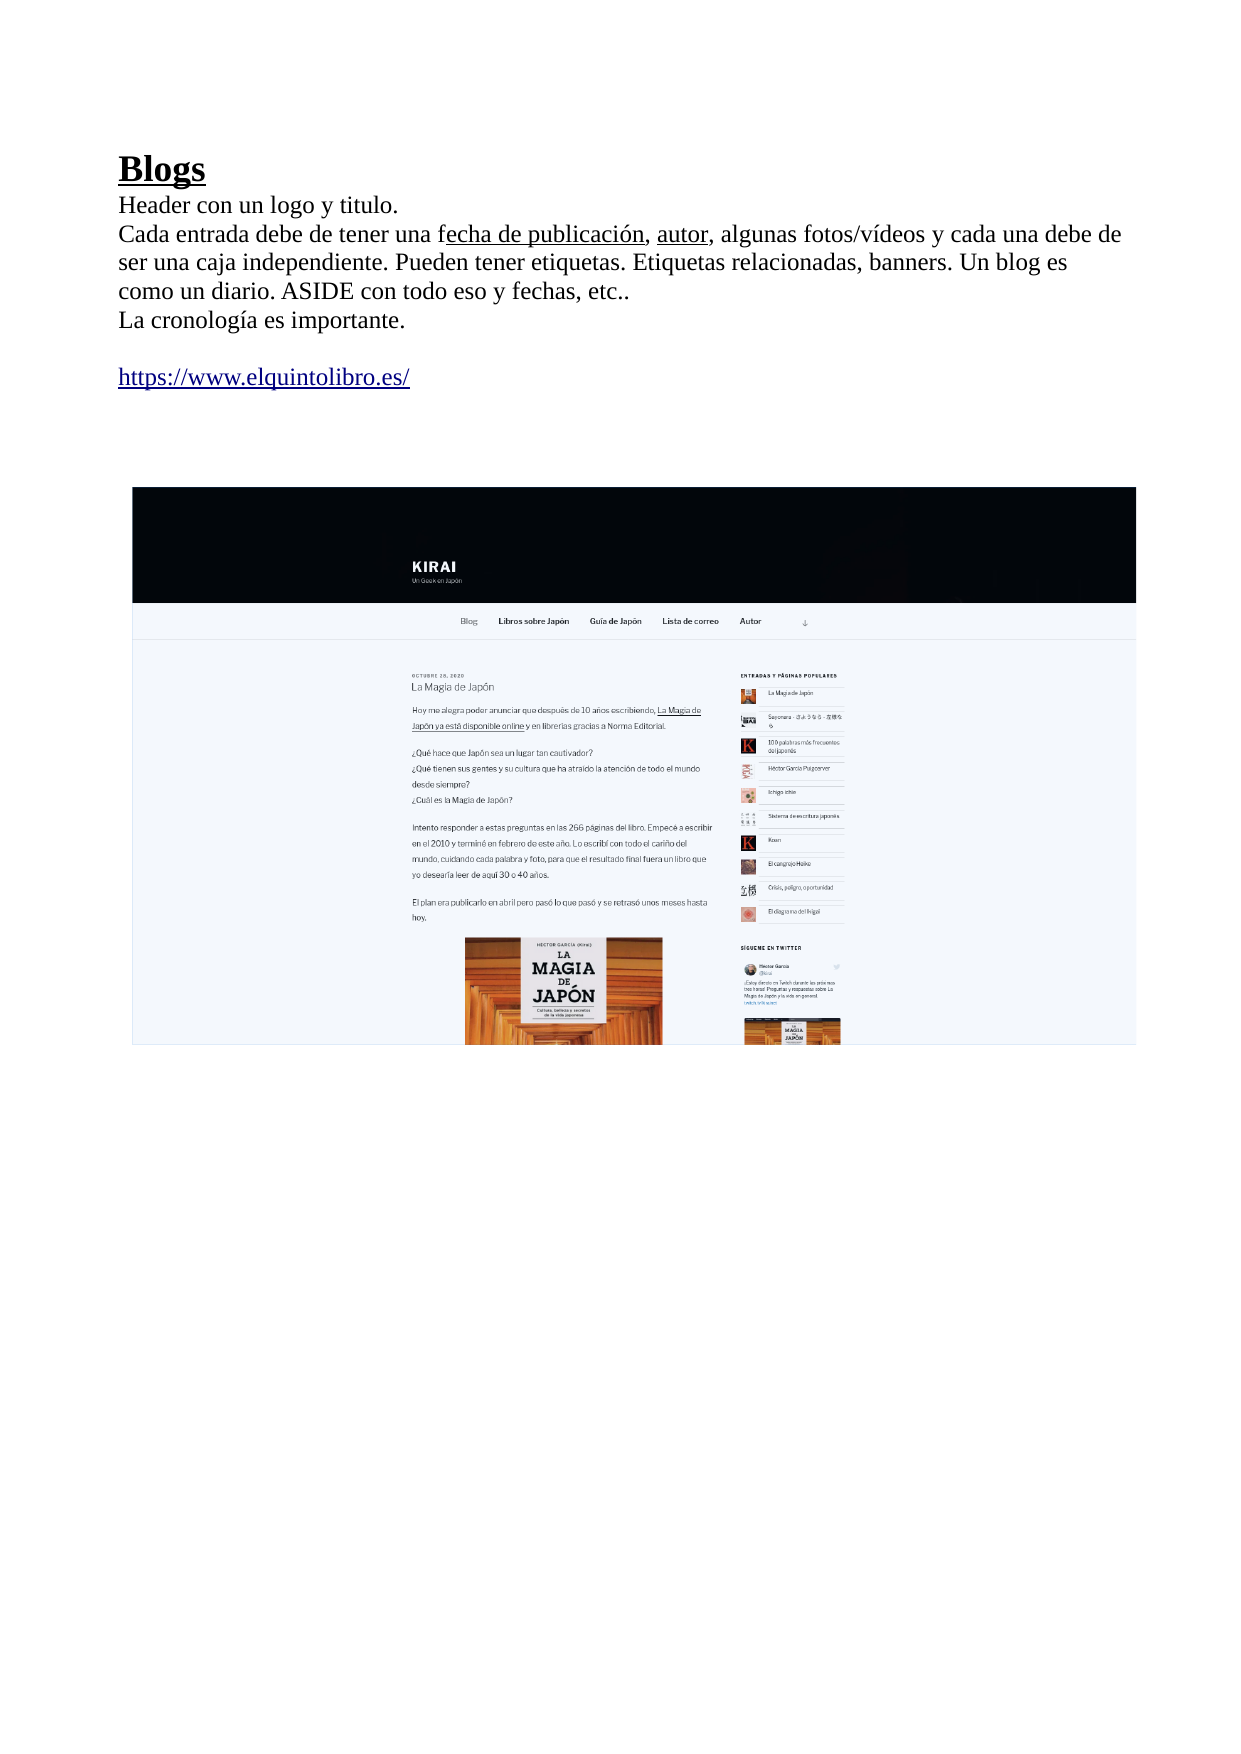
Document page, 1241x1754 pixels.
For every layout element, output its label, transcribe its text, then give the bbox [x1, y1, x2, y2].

text Cada entrada debe de tener una fecha de publicación, autor, algunas fotos/vídeos y cada una debe de ser una caja independiente. Pueden tener etiquetas. Etiquetas relacionadas, banners. Un blog es como un diario. ASIDE con todo eso y fechas, etc.. [118, 219, 1122, 305]
picture [132, 487, 1137, 1045]
text Blogs [118, 147, 1122, 190]
text La cronología es importante. [118, 305, 1122, 334]
text Header con un logo y titulo. [118, 190, 1122, 219]
text https://www.elquintolibro.es/ [118, 362, 1122, 391]
